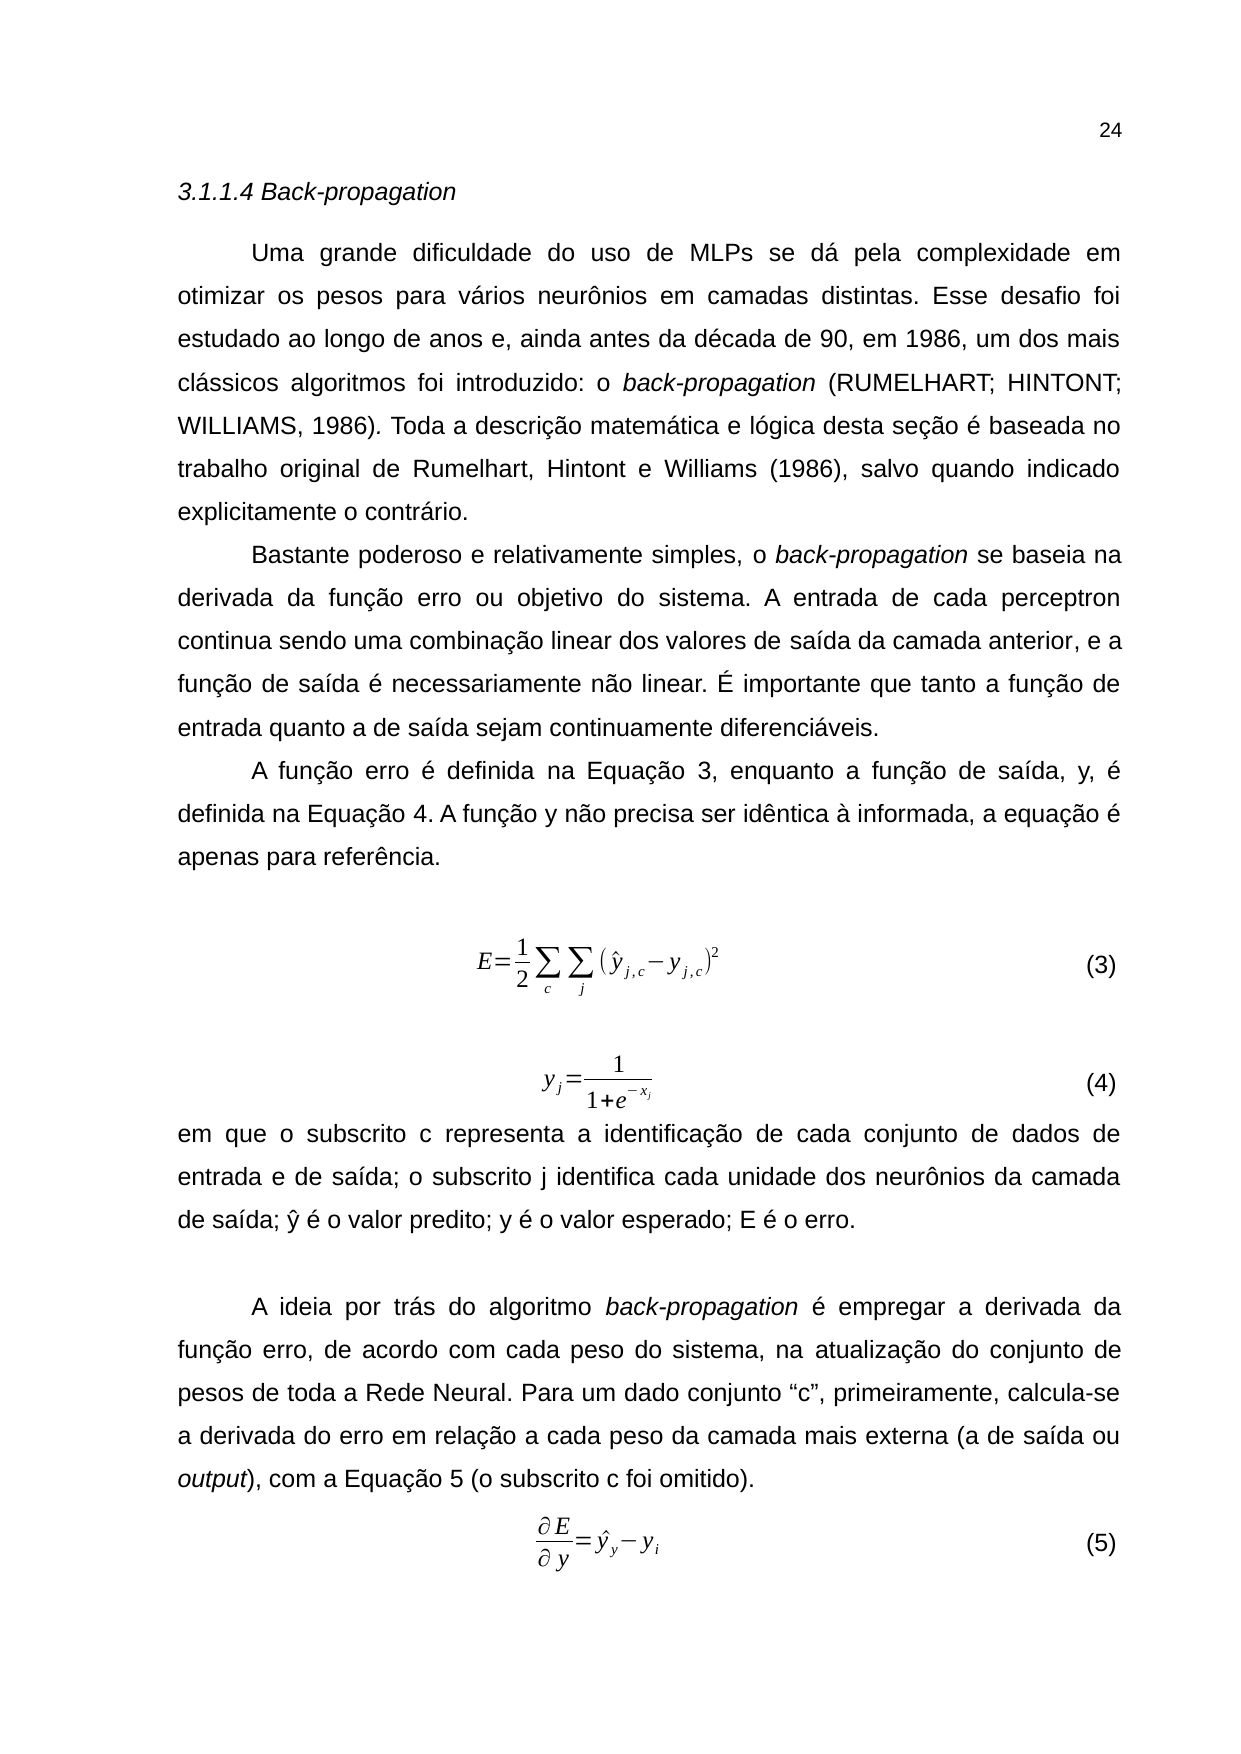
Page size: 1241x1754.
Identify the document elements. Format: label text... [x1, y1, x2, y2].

table_header (5) [1017, 1507, 1122, 1578]
table_header [177, 928, 1017, 1002]
text em que o subscrito c representa a identificação de cada conjunto de dados de entrada e de saída; o subscrito j identifica cada unidade dos neurônios da camada de saída; ŷ é o valor predito; y é o valor esperado; E é o erro. [177, 1119, 1122, 1234]
text A função erro é definida na Equação 3, enquanto a função de saída, y, é definida na Equação 4. A função y não precisa ser idêntica à informada, a equação é apenas para referência. [177, 756, 1122, 871]
table_header [177, 1507, 1017, 1578]
subtitle Back-propagation [177, 177, 1122, 206]
table_header [177, 1045, 1017, 1119]
table_header (3) [1017, 928, 1122, 1002]
text Bastante poderoso e relativamente simples, o back-propagation se baseia na derivada da função erro ou objetivo do sistema. A entrada de cada perceptron continua sendo uma combinação linear dos valores de saída da camada anterior, e a função de saída é necessariamente não linear. É importante que tanto a função de entrada quanto a de saída sejam continuamente diferenciáveis. [177, 540, 1122, 741]
table_header (4) [1017, 1045, 1122, 1119]
text Uma grande dificuldade do uso de MLPs se dá pela complexidade em otimizar os pesos para vários neurônios em camadas distintas. Esse desafio foi estudado ao longo de anos e, ainda antes da década de 90, em 1986, um dos mais clássicos algoritmos foi introduzido: o back-propagation (RUMELHART; HINTONT; WILLIAMS, 1986). Toda a descrição matemática e lógica desta seção é baseada no trabalho original de Rumelhart, Hintont e Williams (1986), salvo quando indicado explicitamente o contrário. [177, 238, 1122, 526]
text A ideia por trás do algoritmo back-propagation é empregar a derivada da função erro, de acordo com cada peso do sistema, na atualização do conjunto de pesos de toda a Rede Neural. Para um dado conjunto “c”, primeiramente, calcula-se a derivada do erro em relação a cada peso da camada mais externa (a de saída ou output), com a Equação 5 (o subscrito c foi omitido). [177, 1292, 1122, 1493]
